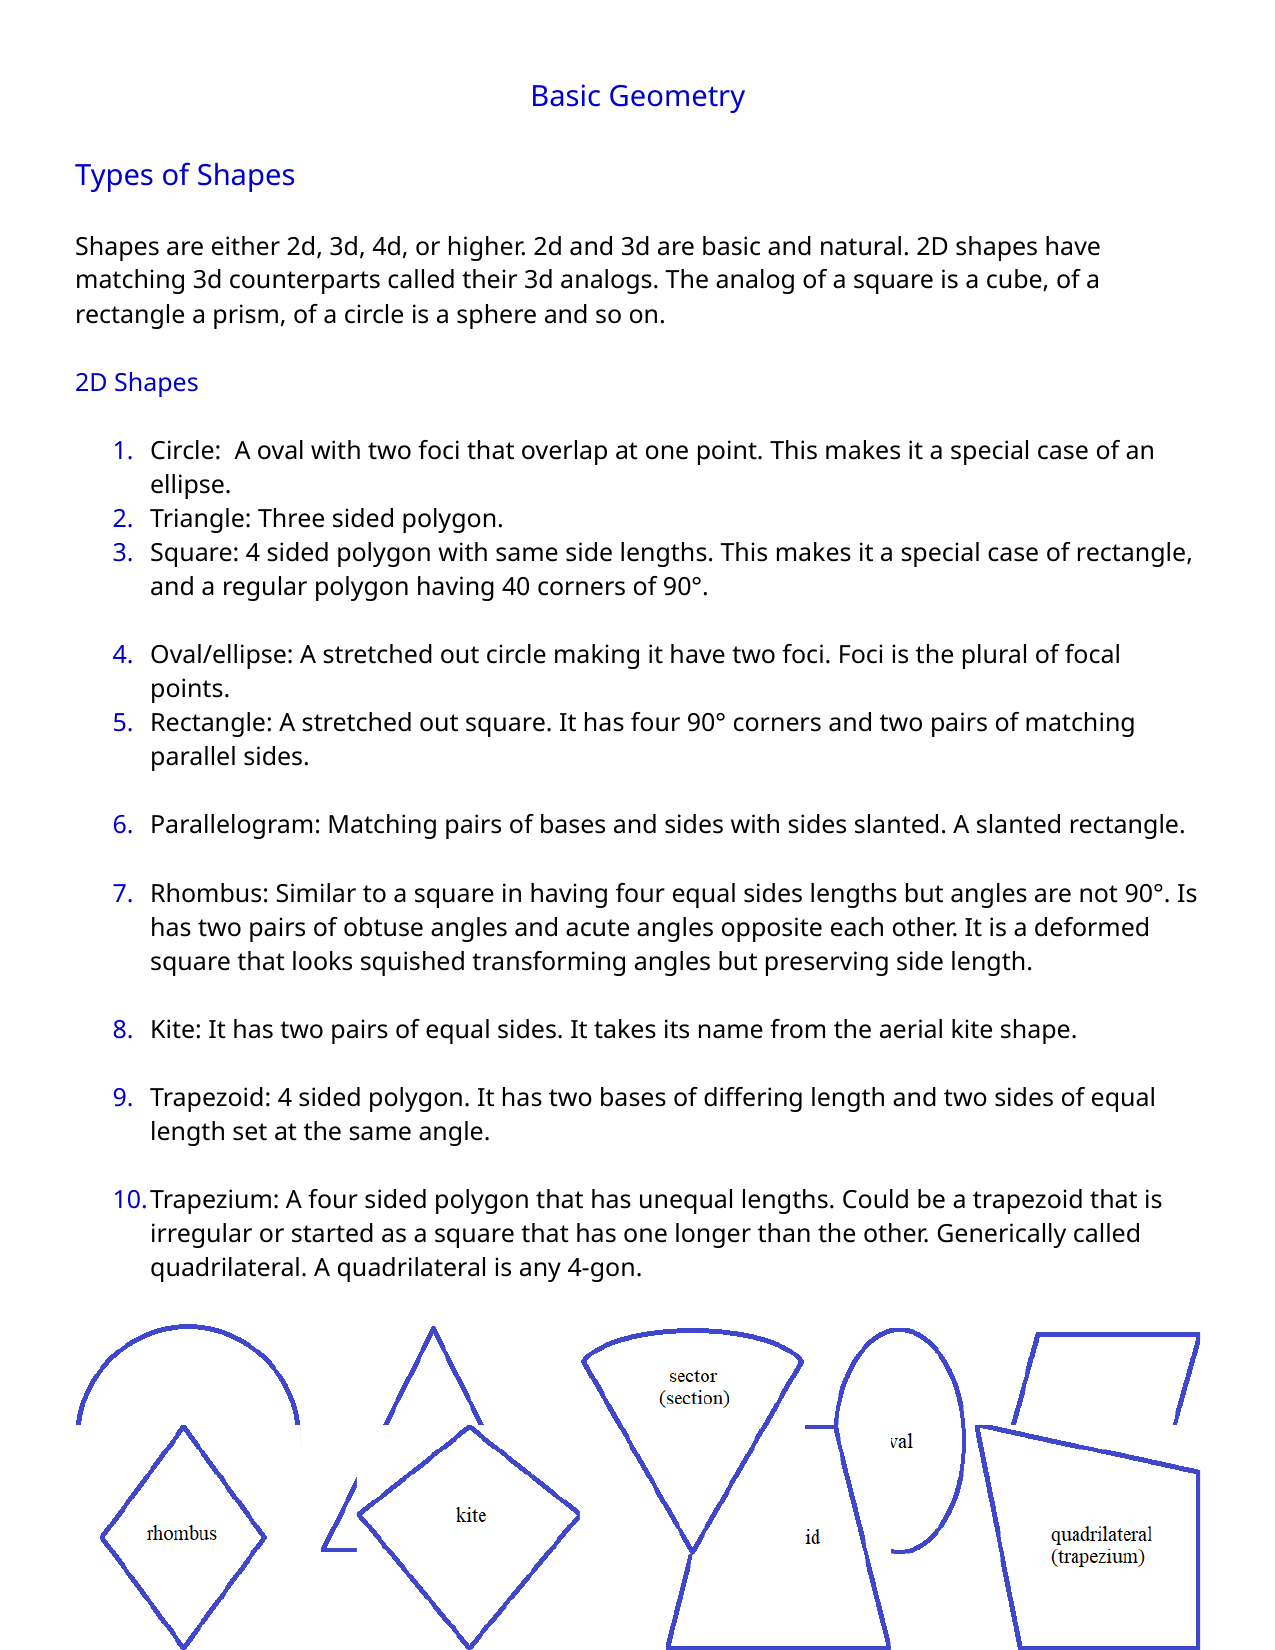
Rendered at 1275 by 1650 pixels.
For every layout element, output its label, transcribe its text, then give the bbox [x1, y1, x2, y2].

list Circle: A oval with two foci that overlap at one point. This makes it a special case of an ellipse. [112, 432, 1200, 501]
list Rectangle: A stretched out square. It has four 90° corners and two pairs of matching parallel sides. [112, 705, 1200, 773]
picture [75, 1324, 300, 1650]
list Rhombus: Similar to a square in having four equal sides lengths but angles are not 90°. Is has two pairs of obtuse angles and acute angles opposite each other. It is a deformed square that looks squished transforming angles but preserving side length. [112, 875, 1200, 977]
list Square: 4 sided polygon with same side lengths. This makes it a special case of rectangle, and a regular polygon having 40 corners of 90°. [112, 535, 1200, 603]
list Oval/ellipse: A stretched out circle making it have two foci. Foci is the plural of focal points. [112, 637, 1200, 705]
picture [320, 1326, 1200, 1650]
list Trapezoid: 4 sided polygon. It has two bases of differing length and two sides of equal length set at the same angle. [112, 1080, 1200, 1148]
text Shapes are either 2d, 3d, 4d, or higher. 2d and 3d are basic and natural. 2D shapes have matching 3d counterparts called their 3d analogs. The analog of a square is a cube, of a rectangle a prism, of a circle is a sphere and so on. [75, 228, 1200, 330]
list Trapezium: A four sided polygon that has unequal lengths. Could be a trapezoid that is irregular or started as a square that has one longer than the other. Generically called quadrilateral. A quadrilateral is any 4-gon. [112, 1182, 1200, 1284]
text Basic Geometry [75, 75, 1200, 115]
text Types of Shapes [75, 154, 1200, 194]
list Kite: It has two pairs of equal sides. It takes its name from the aerial kite shape. [112, 1012, 1200, 1046]
text 2D Shapes [75, 364, 1200, 398]
list Triangle: Three sided polygon. [112, 501, 1200, 535]
list Parallelogram: Matching pairs of bases and sides with sides slanted. A slanted rectangle. [112, 807, 1200, 841]
